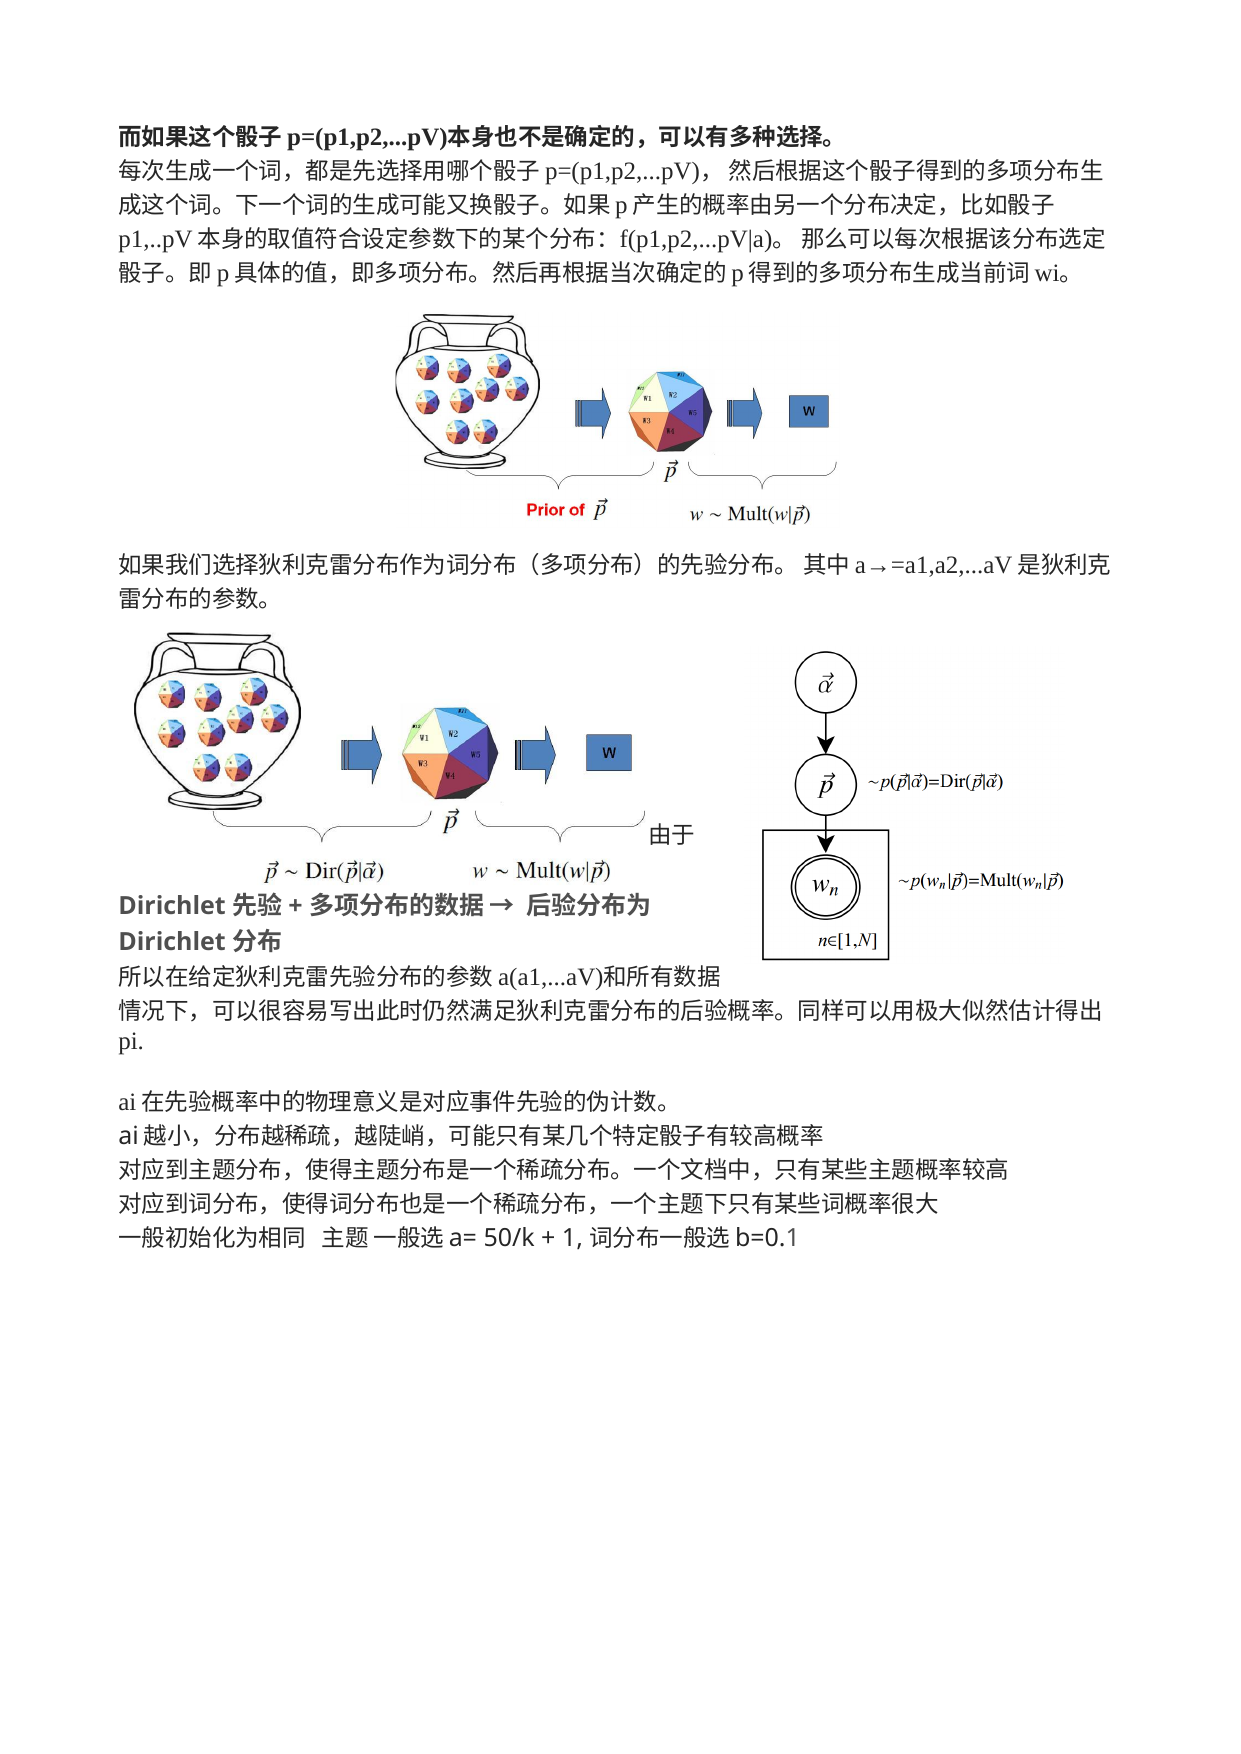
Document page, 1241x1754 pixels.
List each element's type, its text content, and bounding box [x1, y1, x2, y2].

text 一般初始化为相同 主题 一般选a= 50/k + 1, 词分布一般选b=0.1 [118, 1220, 1122, 1254]
picture [743, 646, 1066, 964]
text 对应到词分布，使得词分布也是一个稀疏分布，一个主题下只有某些词概率很大 [118, 1186, 1122, 1220]
picture [133, 628, 648, 886]
text ai越小，分布越稀疏，越陡峭，可能只有某几个特定骰子有较高概率 [118, 1117, 1122, 1152]
text 每次生成一个词，都是先选择用哪个骰子p=(p1,p2,...pV)， 然后根据这个骰子得到的多项分布生成这个词。下一个词的生成可能又换骰子。如果p产生的概率由另一个分布决定，比如骰子p1,..pV本身的取值符合设定参数下的某个分布：f(p1,p2,...pV|a)。 那么可以每次根据该分布选定骰子。即p具体的值，即多项分布。然后再根据当次确定的p得到的多项分布生成当前词wi。 [118, 152, 1122, 288]
text 所以在给定狄利克雷先验分布的参数a(a1,...aV)和所有数据情况下，可以很容易写出此时仍然满足狄利克雷分布的后验概率。同样可以用极大似然估计得出pi. [118, 958, 1122, 1054]
text 而如果这个骰子p=(p1,p2,...pV)本身也不是确定的，可以有多种选择。 [118, 118, 1122, 152]
text 如果我们选择狄利克雷分布作为词分布（多项分布）的先验分布。 其中a→=a1,a2,...aV是狄利克雷分布的参数。 [118, 547, 1122, 614]
text [1066, 816, 1122, 958]
picture [395, 312, 840, 528]
text 对应到主题分布，使得主题分布是一个稀疏分布。一个文档中，只有某些主题概率较高 [118, 1152, 1122, 1186]
text 由于Dirichlet 先验 + 多项分布的数据 → 后验分布为 Dirichlet 分布 [118, 816, 743, 958]
text ai在先验概率中的物理意义是对应事件先验的伪计数。 [118, 1083, 1122, 1117]
